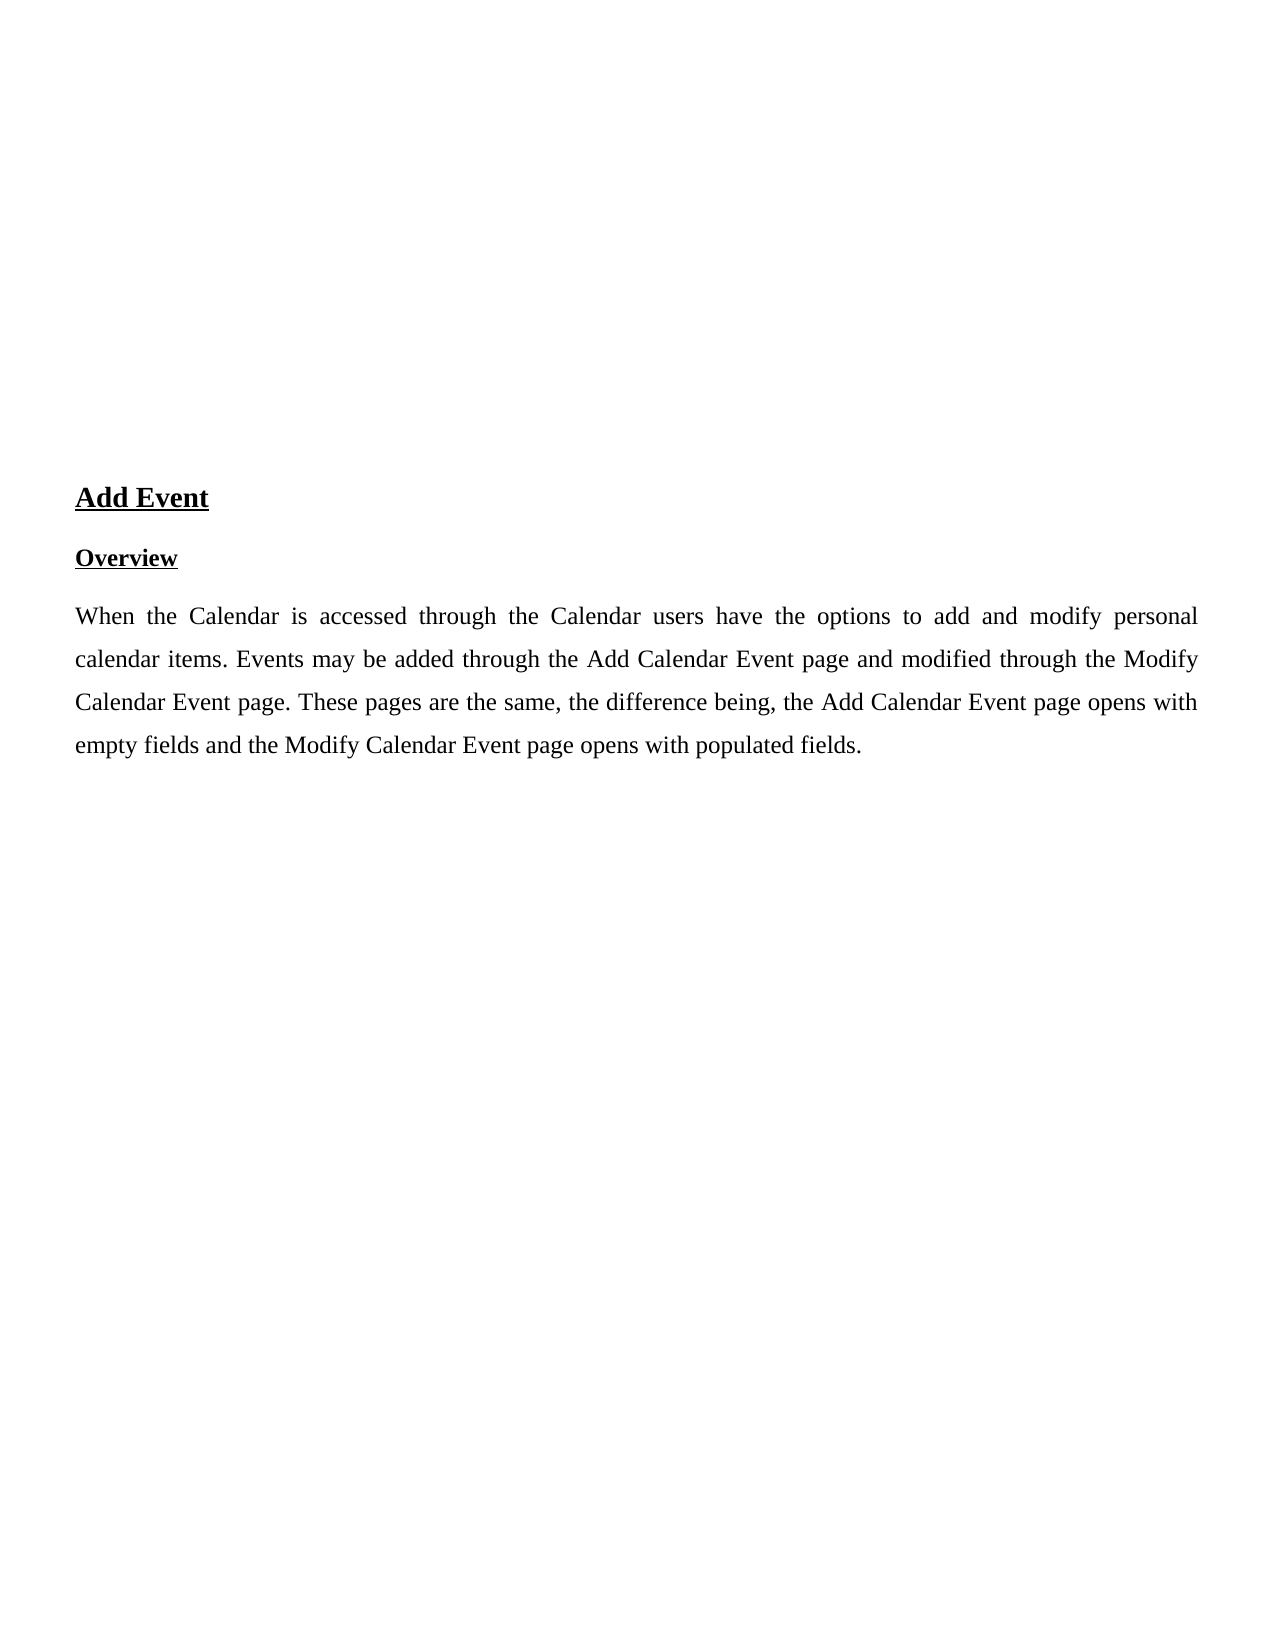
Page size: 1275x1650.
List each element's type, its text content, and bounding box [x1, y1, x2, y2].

text Overview [75, 543, 1200, 572]
text Add Event [75, 480, 1200, 514]
text When the Calendar is accessed through the Calendar users have the options to add and modify personal calendar items. Events may be added through the Add Calendar Event page and modified through the Modify Calendar Event page. These pages are the same, the difference being, the Add Calendar Event page opens with empty fields and the Modify Calendar Event page opens with populated fields. [75, 601, 1200, 759]
